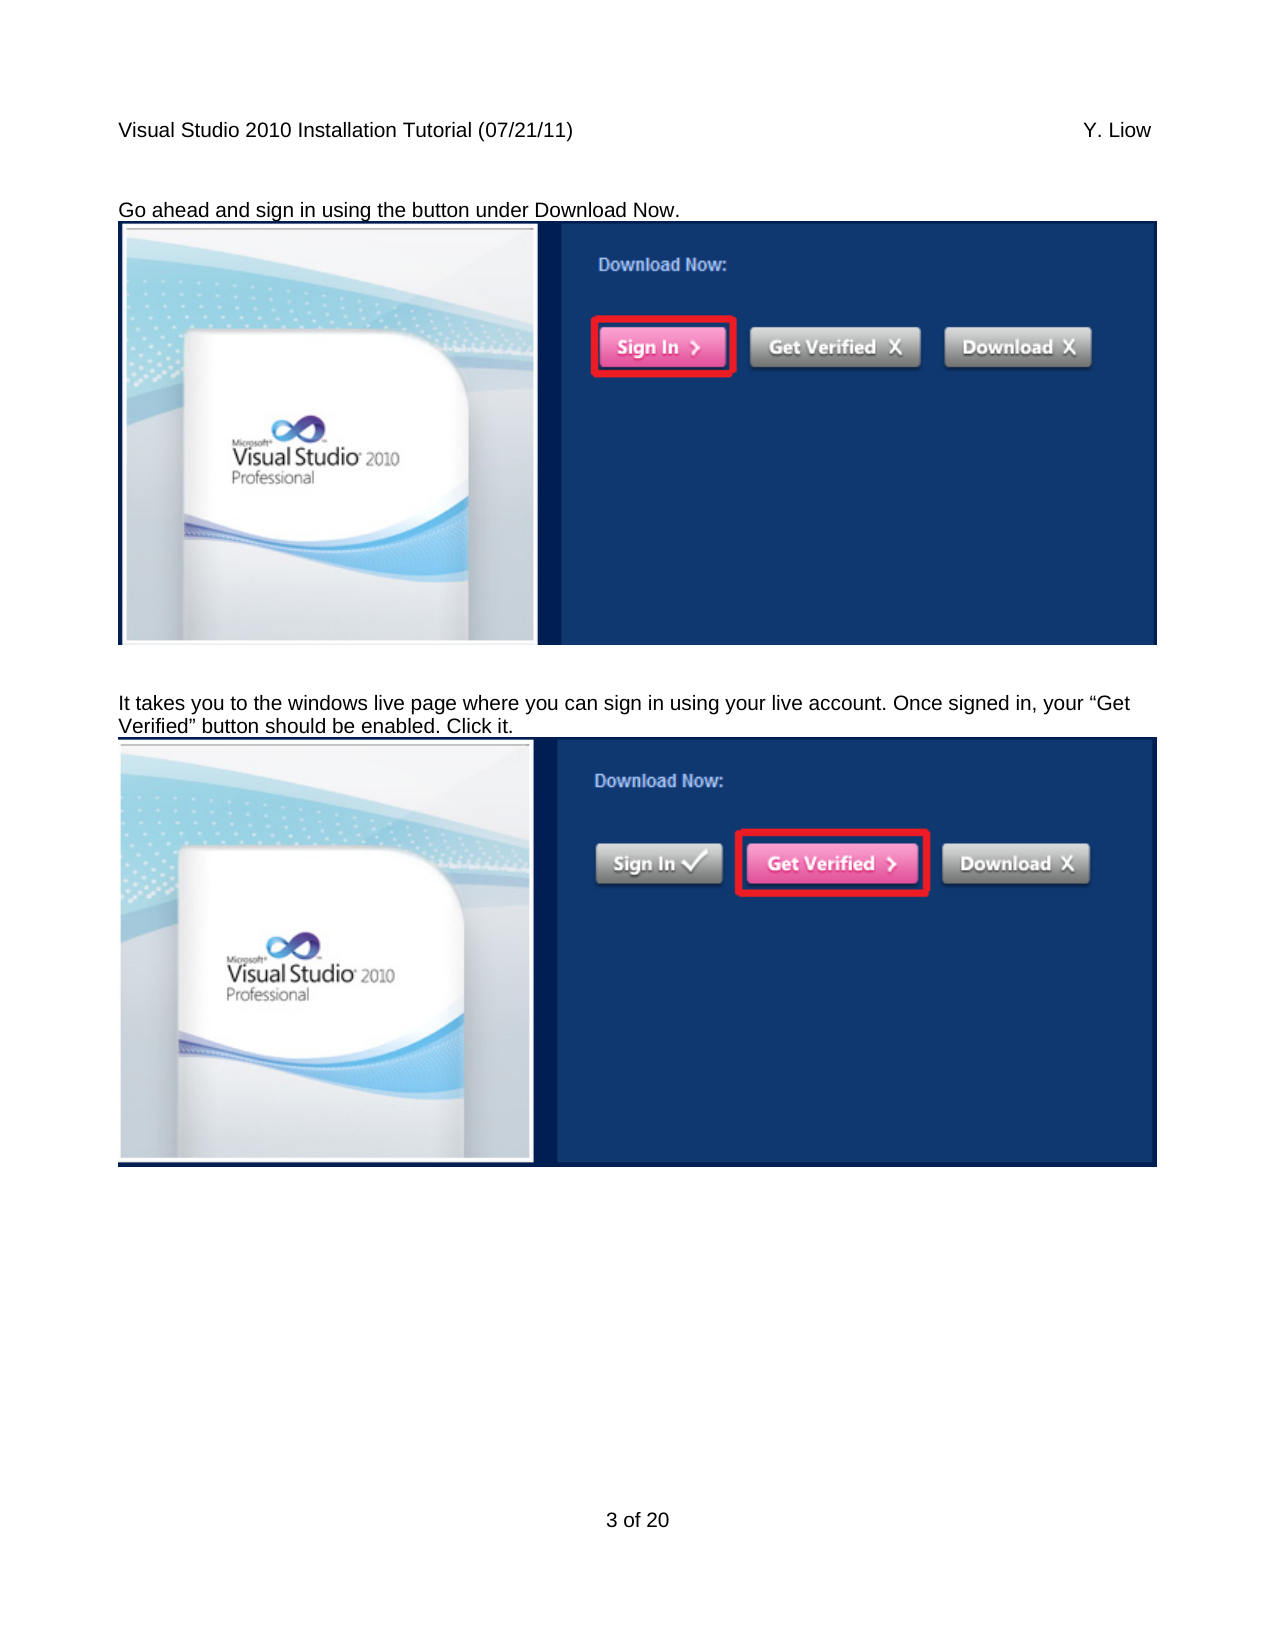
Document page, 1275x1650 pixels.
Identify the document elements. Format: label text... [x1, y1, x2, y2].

text Go ahead and sign in using the button under Download Now. [118, 198, 1157, 221]
picture [118, 737, 1157, 1167]
picture [118, 221, 1157, 645]
text It takes you to the windows live page where you can sign in using your live account. Once signed in, your “Get Verified” button should be enabled. Click it. [118, 691, 1157, 737]
